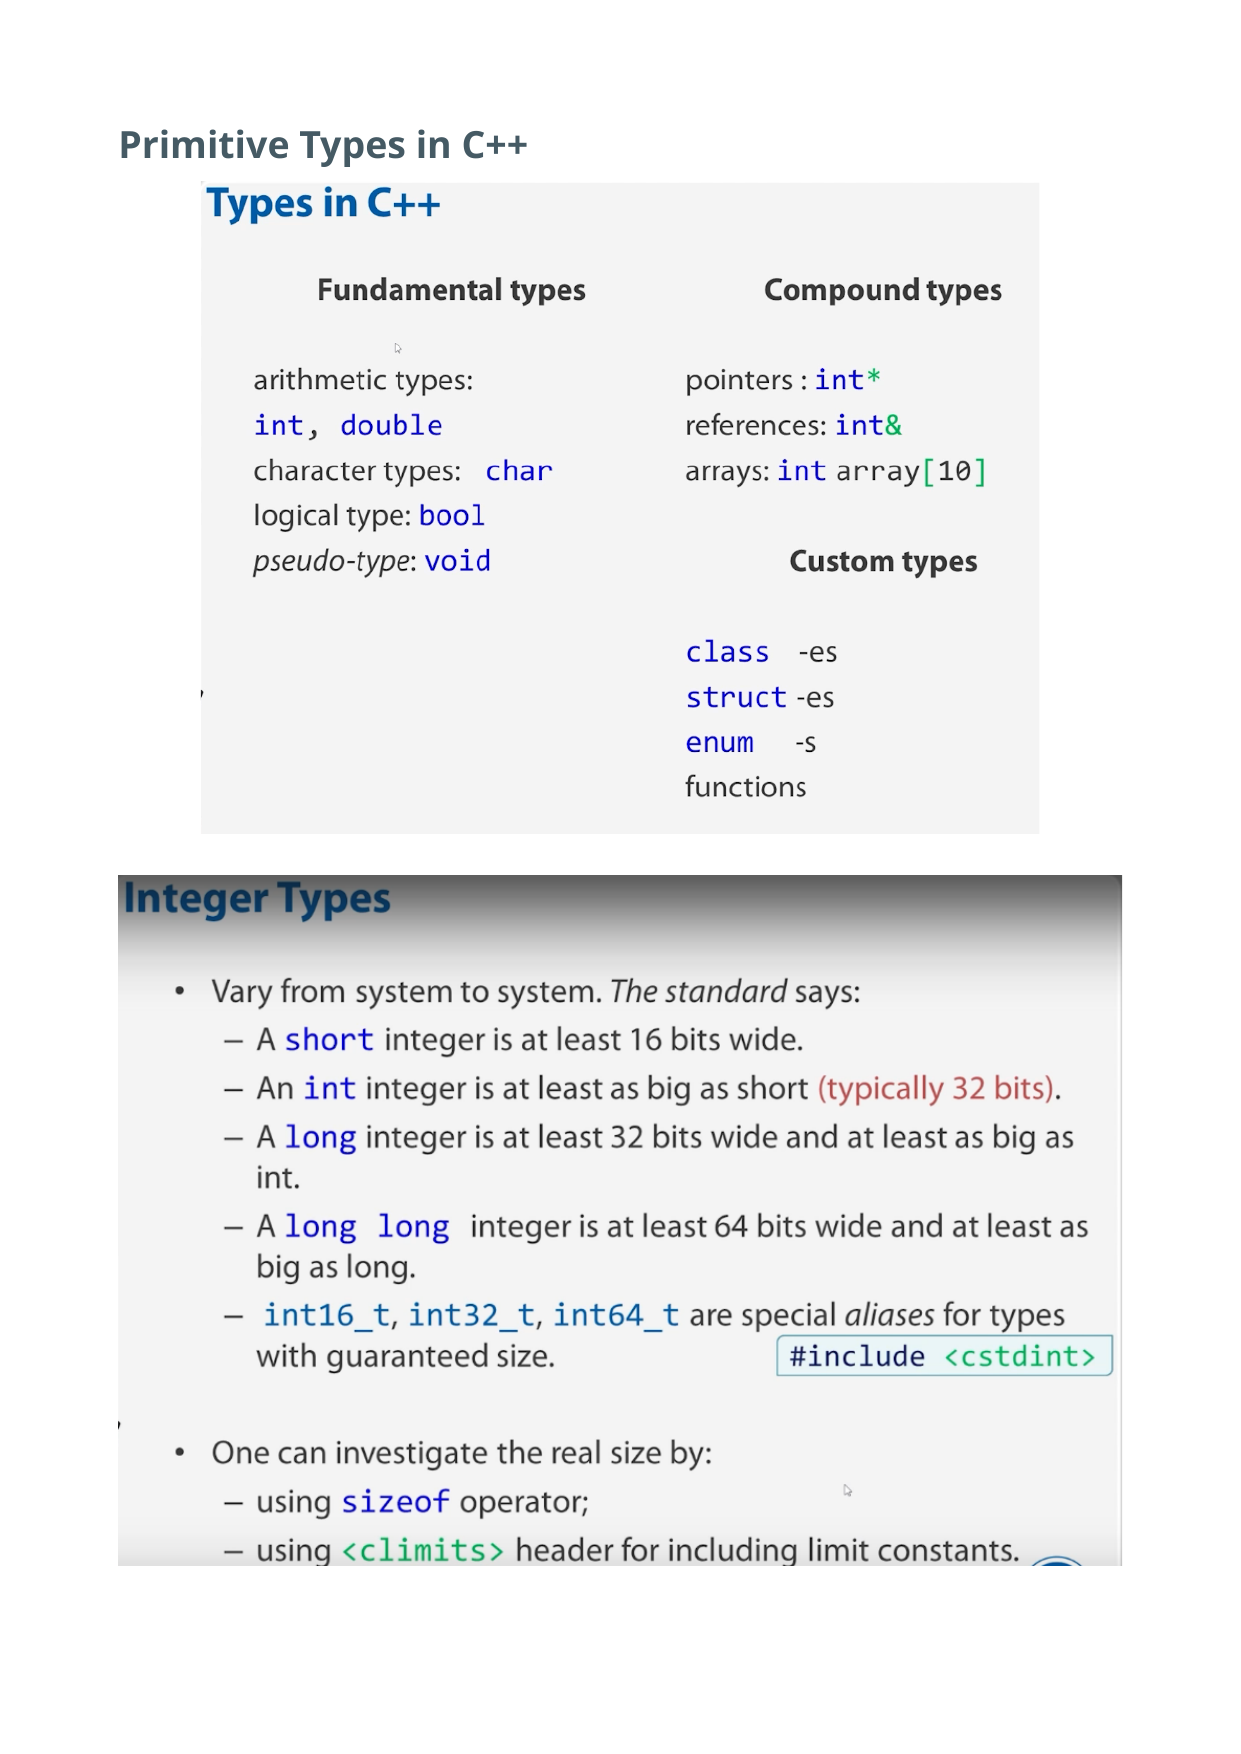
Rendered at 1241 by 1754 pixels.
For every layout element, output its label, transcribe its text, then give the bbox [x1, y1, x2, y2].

picture [118, 875, 1123, 1566]
subtitle Primitive Types in C++ [118, 118, 1122, 169]
picture [200, 181, 1040, 834]
